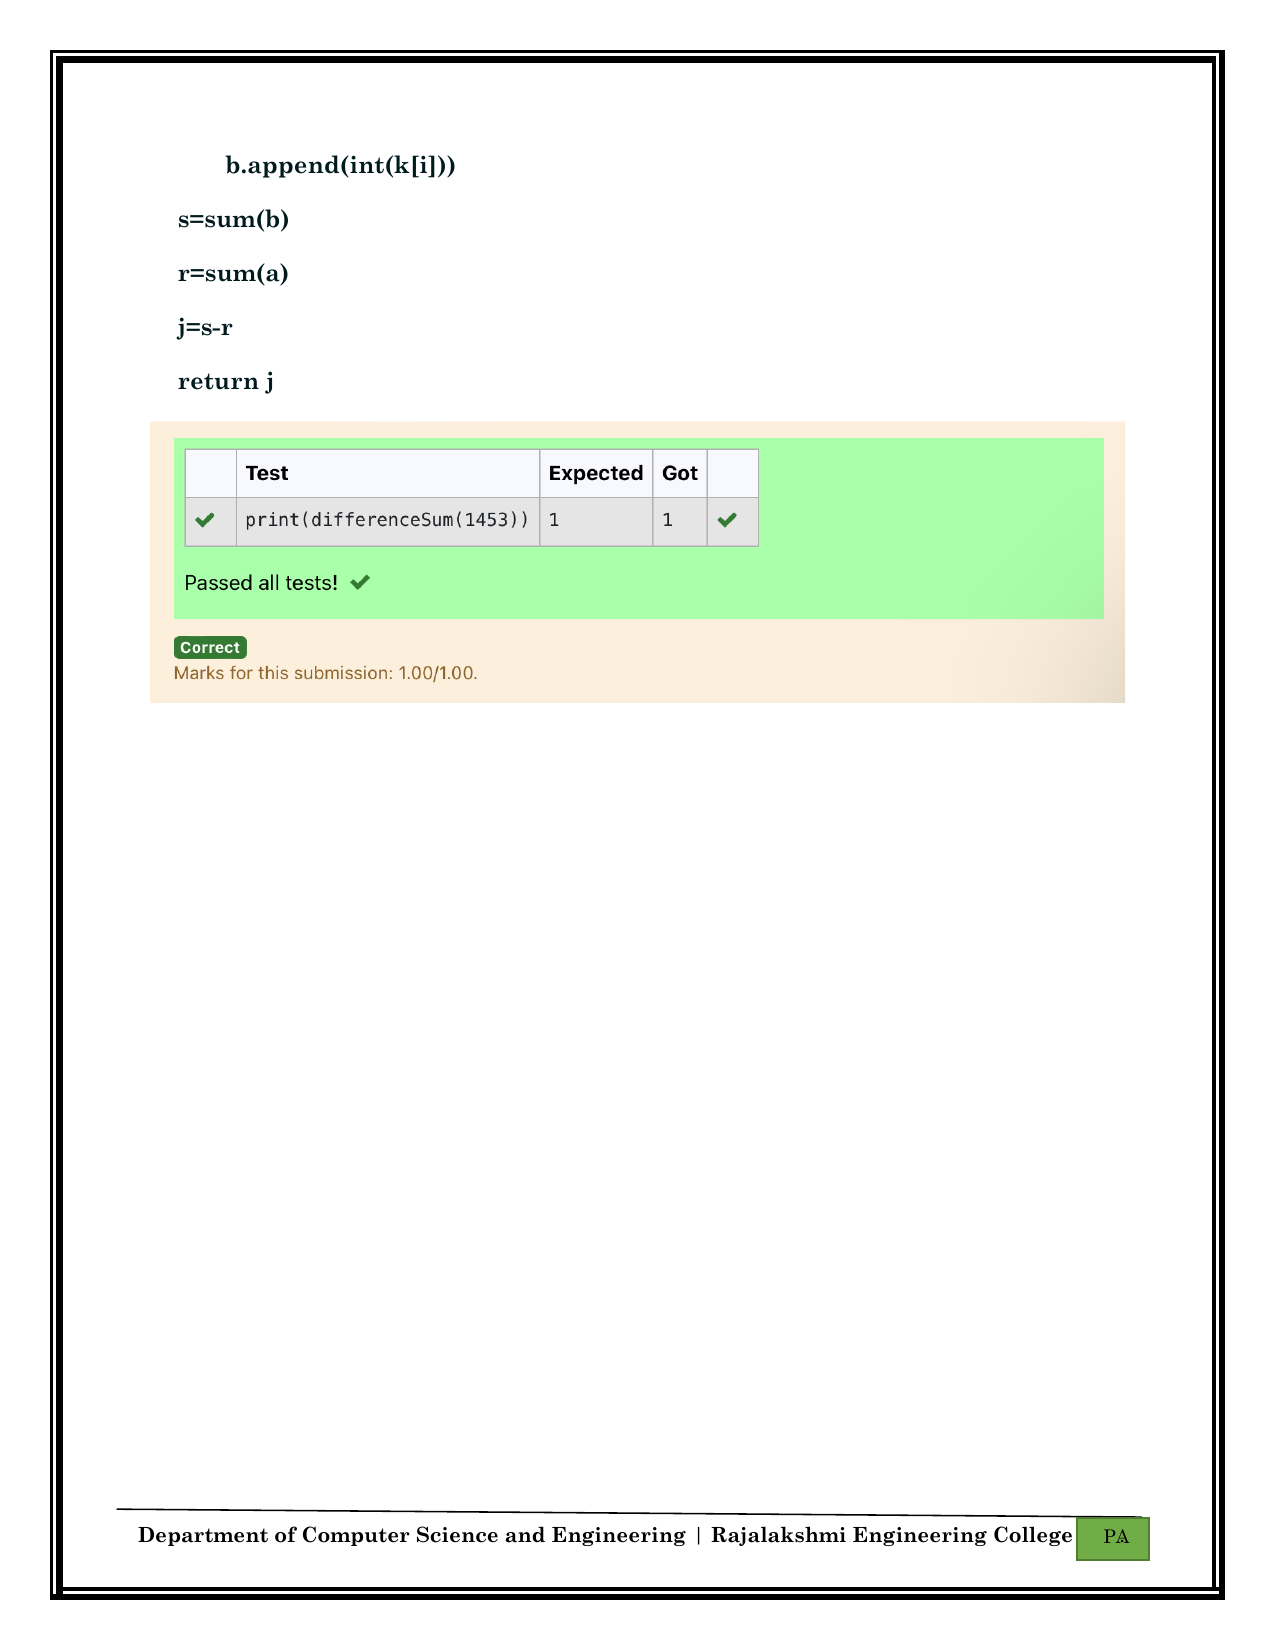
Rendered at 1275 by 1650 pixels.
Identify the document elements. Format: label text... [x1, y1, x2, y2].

text s=sum(b) [150, 204, 1125, 233]
text b.append(int(k[i])) [150, 150, 1125, 179]
text r=sum(a) [150, 258, 1125, 287]
picture [150, 419, 1125, 703]
text j=s-r [150, 312, 1125, 340]
text return j [150, 365, 1125, 394]
